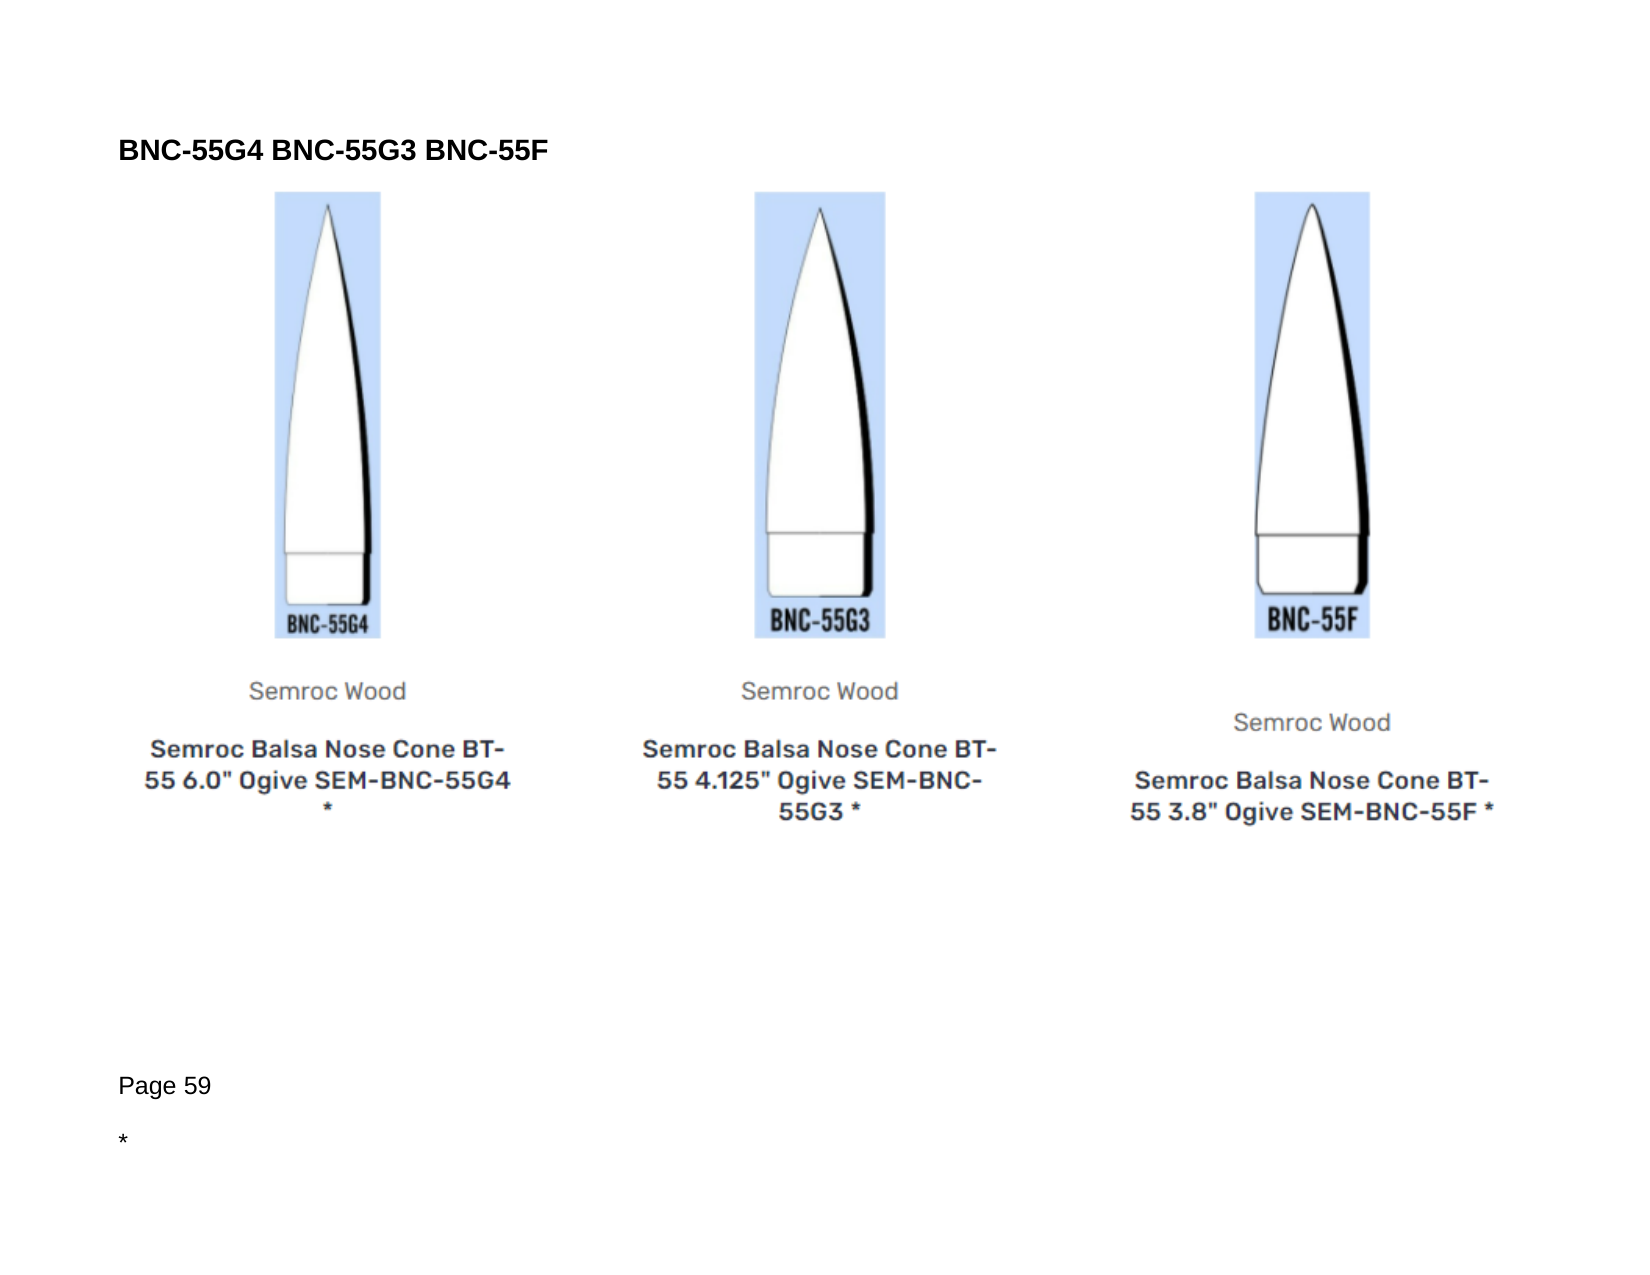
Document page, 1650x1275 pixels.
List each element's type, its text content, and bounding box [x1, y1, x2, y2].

picture [128, 178, 1522, 833]
subtitle BNC-55G4 BNC-55G3 BNC-55F [118, 133, 1532, 166]
